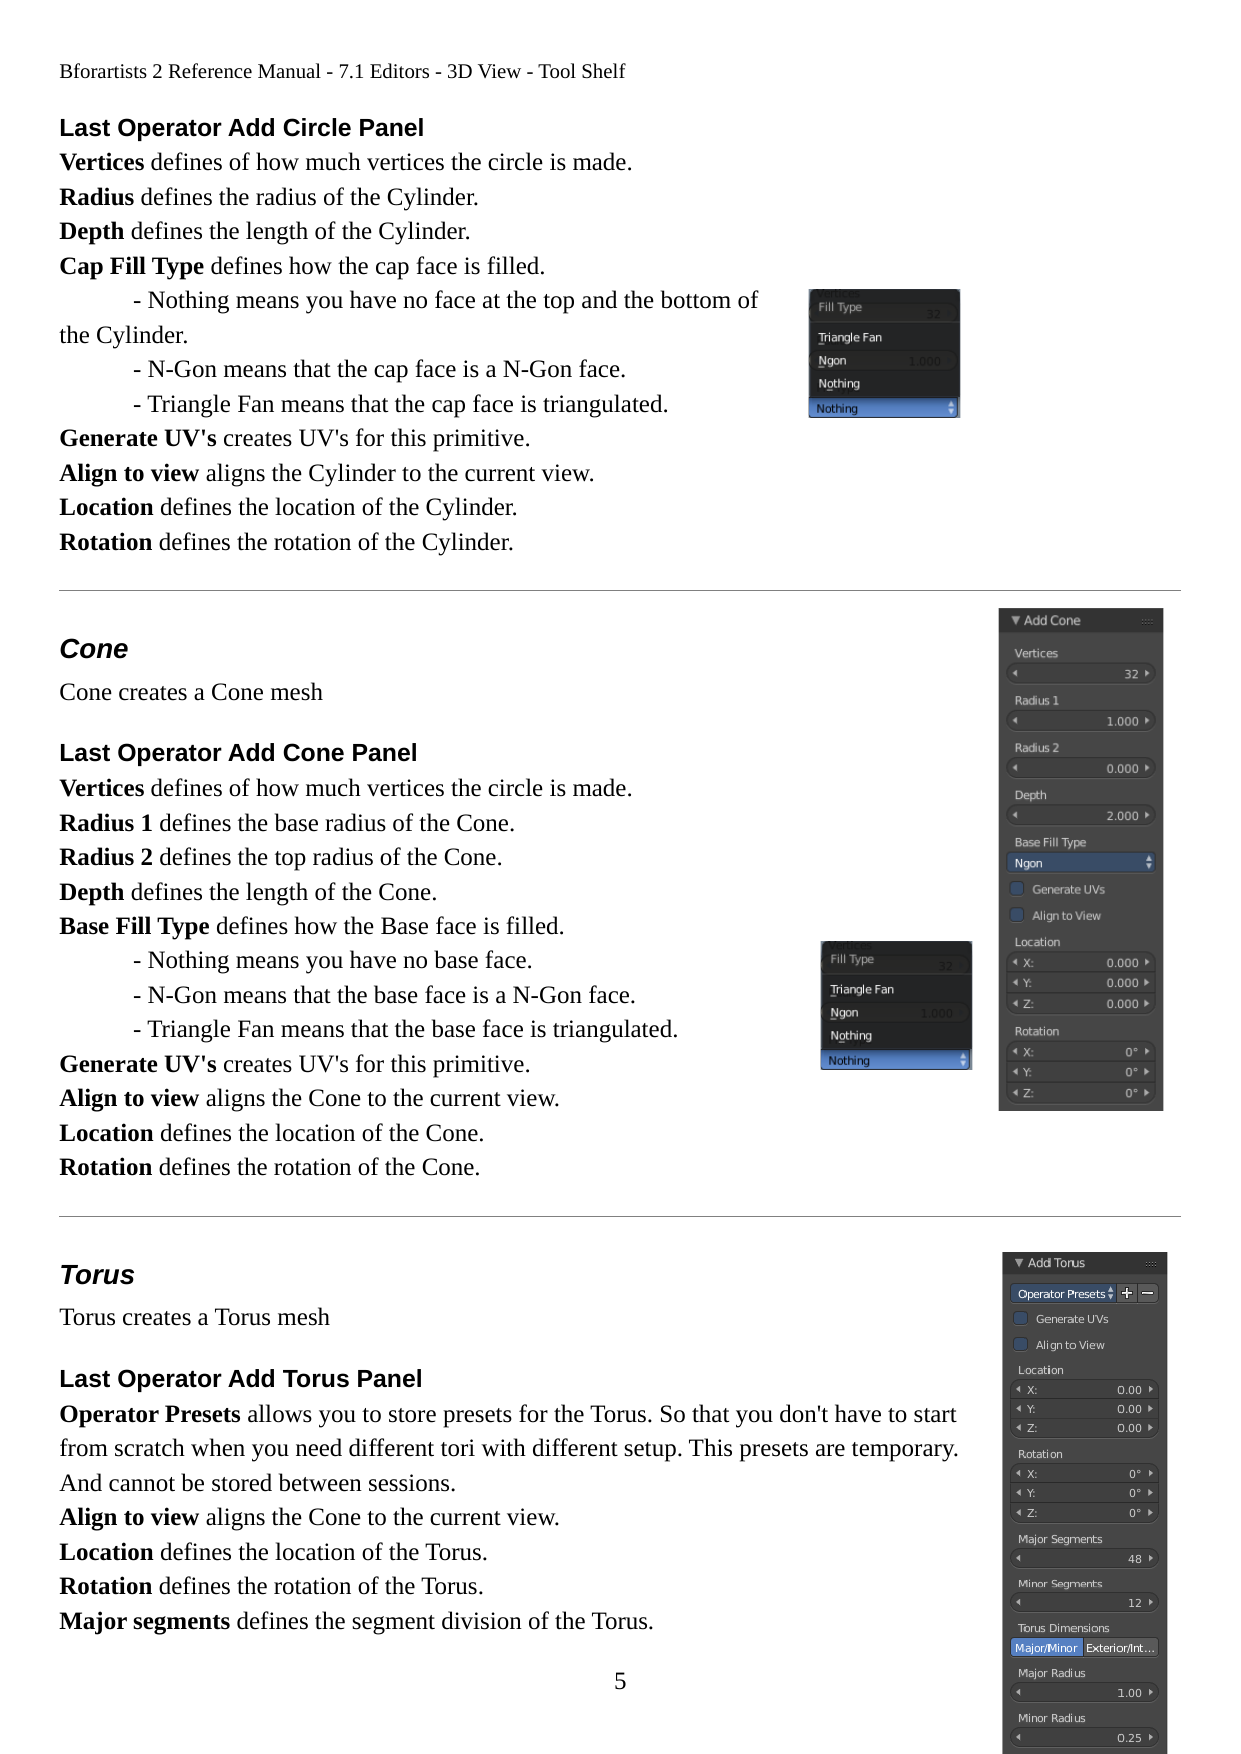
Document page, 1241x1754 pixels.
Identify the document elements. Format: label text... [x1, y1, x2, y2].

text Operator Presets allows you to store presets for the Torus. So that you don't have to start from scratch when you need different tori with different setup. This presets are temporary. And cannot be stored between sessions. Align to view aligns the Cone to the current view. Location defines the location of the Torus. Rotation defines the rotation of the Torus. Major segments defines the segment division of the Torus. [59, 1399, 1002, 1634]
text Vertices defines of how much vertices the circle is made. Radius defines the radius of the Cylinder. Depth defines the length of the Cylinder. Cap Fill Type defines how the cap face is filled. - Nothing means you have no face at the top and the bottom of the Cylinder. - N-Gon means that the cap face is a N-Gon face. - Triangle Fan means that the cap face is triangulated. Generate UV's creates UV's for this primitive. Align to view aligns the Cylinder to the current view. Location defines the location of the Cylinder. Rotation defines the rotation of the Cylinder. [59, 147, 1181, 555]
text Vertices defines of how much vertices the circle is made. Radius 1 defines the base radius of the Cone. Radius 2 defines the top radius of the Cone. Depth defines the length of the Cone. Base Fill Type defines how the Base face is filled. - Nothing means you have no base face. - N-Gon means that the base face is a N-Gon face. - Triangle Fan means that the base face is triangulated. Generate UV's creates UV's for this primitive. Align to view aligns the Cone to the current view. Location defines the location of the Cone. Rotation defines the rotation of the Cone. [59, 773, 1181, 1181]
text Cone creates a Cone mesh [59, 677, 998, 706]
subtitle Last Operator Add Torus Panel [59, 1364, 1002, 1393]
picture [820, 941, 973, 1070]
subtitle Cone [59, 632, 998, 664]
subtitle Torus [59, 1258, 1002, 1290]
picture [1002, 1252, 1168, 1754]
subtitle [1164, 632, 1181, 664]
text [1164, 677, 1181, 706]
subtitle [1168, 1258, 1181, 1290]
picture [998, 608, 1164, 1111]
picture [808, 289, 961, 418]
text Torus creates a Torus mesh [59, 1302, 1002, 1331]
subtitle Last Operator Add Circle Panel [59, 113, 1181, 141]
subtitle Last Operator Add Cone Panel [59, 738, 998, 767]
